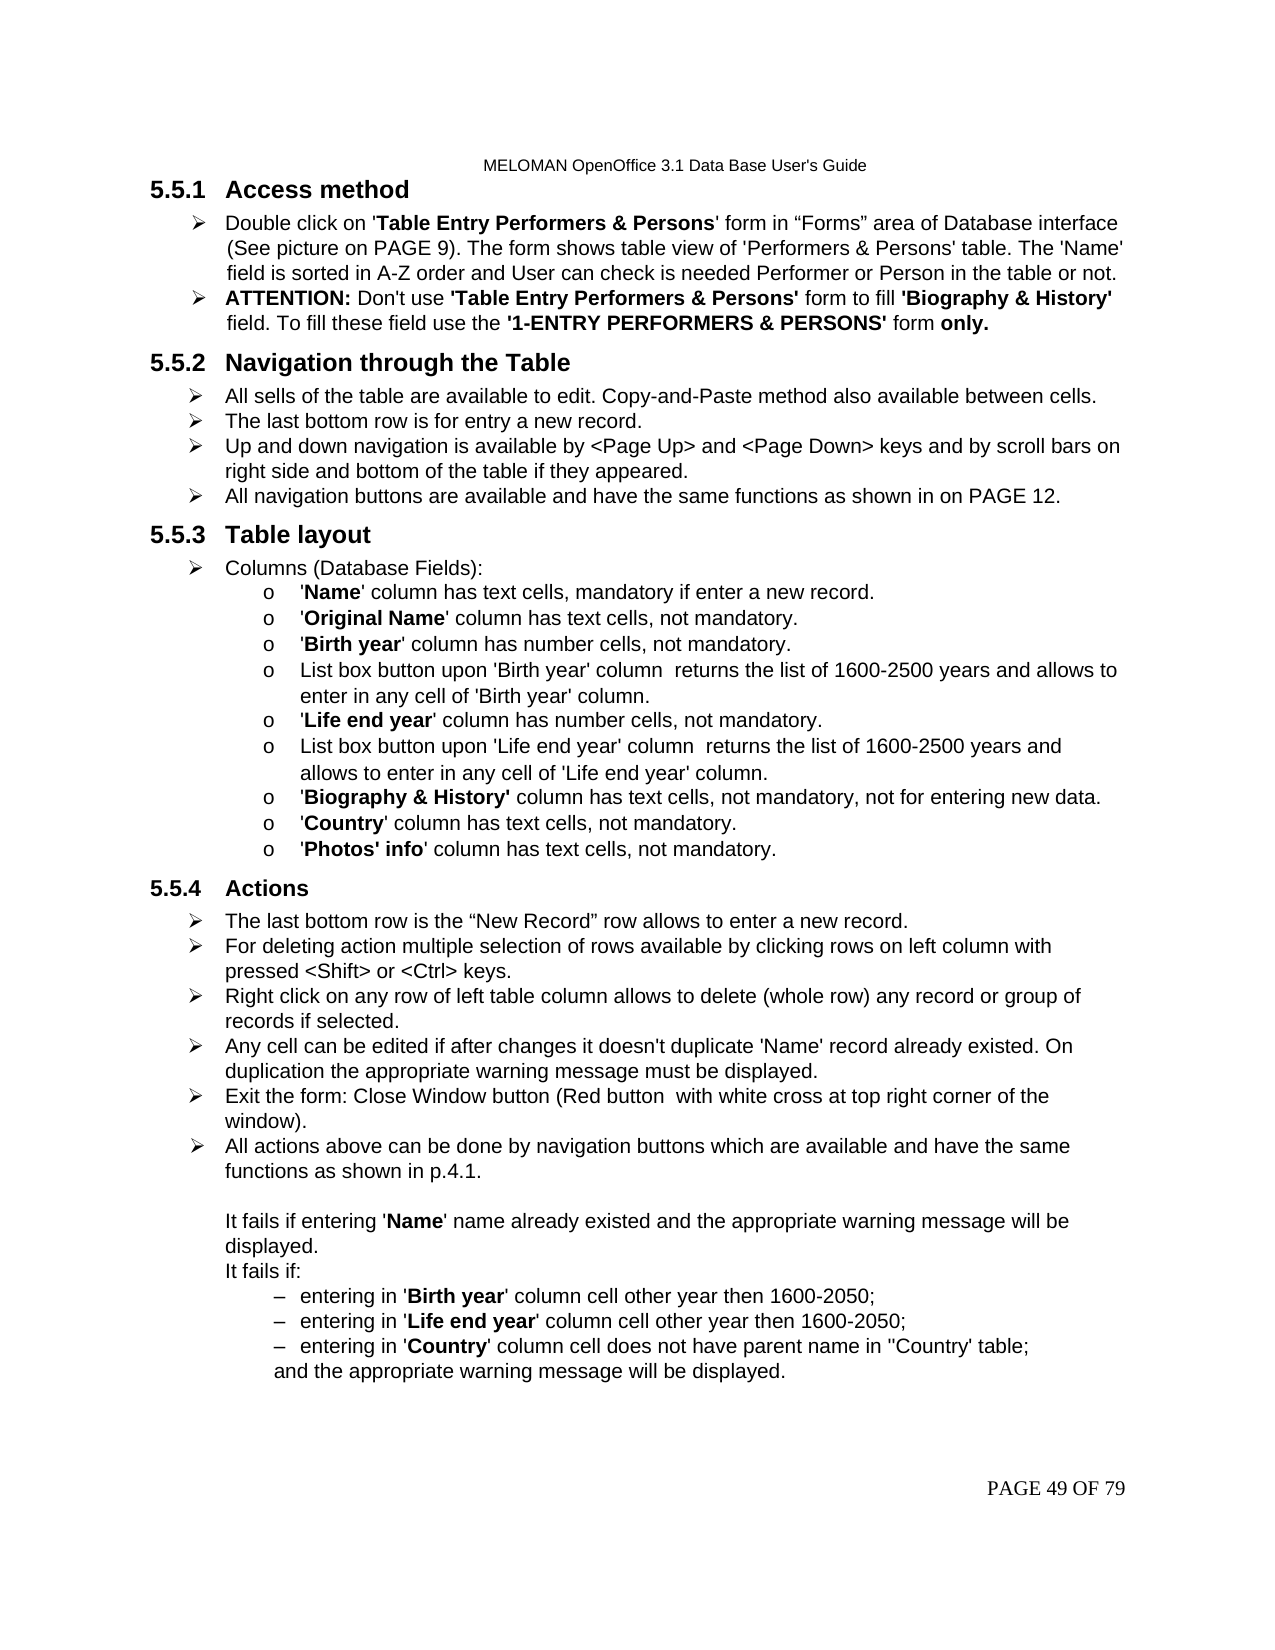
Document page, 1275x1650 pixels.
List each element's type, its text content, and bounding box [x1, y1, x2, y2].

list 'Biography & History' column has text cells, not mandatory, not for entering new data. [262, 785, 1125, 811]
text It fails if: [225, 1258, 1125, 1283]
list Columns (Database Fields): [187, 555, 1125, 580]
list 'Country' column has text cells, not mandatory. [262, 811, 1125, 837]
list The last bottom row is the “New Record” row allows to enter a new record. [187, 908, 1125, 933]
list Double click on 'Table Entry Performers & Persons' form in “Forms” area of Database interface (See picture on PAGE 9). The form shows table view of 'Performers & Persons' table. The 'Name' field is sorted in A-Z order and User can check is needed Performer or Person in the table or not. [191, 210, 1125, 285]
list List box button upon 'Birth year' column returns the list of 1600-2500 years and allows to enter in any cell of 'Birth year' column. [262, 657, 1125, 708]
list List box button upon 'Life end year' column returns the list of 1600-2500 years and allows to enter in any cell of 'Life end year' column. [262, 734, 1125, 785]
list For deleting action multiple selection of rows available by clicking rows on left column with pressed <Shift> or <Ctrl> keys. [187, 933, 1125, 983]
list entering in 'Country' column cell does not have parent name in ''Country' table; [273, 1333, 1125, 1358]
list 'Birth year' column has number cells, not mandatory. [262, 632, 1125, 657]
list All actions above can be done by navigation buttons which are available and have the same functions as shown in p.4.1. [189, 1133, 1125, 1183]
list 'Name' column has text cells, mandatory if enter a new record. [262, 580, 1125, 606]
list It fails if entering 'Name' name already existed and the appropriate warning message will be displayed. [225, 1208, 1125, 1258]
list 'Photos' info' column has text cells, not mandatory. [262, 837, 1125, 862]
list Right click on any row of left table column allows to delete (whole row) any record or group of records if selected. [187, 983, 1125, 1033]
list All navigation buttons are available and have the same functions as shown in on PAGE 12. [187, 482, 1125, 507]
list Exit the form: Close Window button (Red button with white cross at top right corner of the window). [187, 1083, 1125, 1133]
list 'Life end year' column has number cells, not mandatory. [262, 708, 1125, 734]
list All sells of the table are available to edit. Copy-and-Paste method also available between cells. [187, 382, 1125, 407]
list and the appropriate warning message will be displayed. [273, 1358, 1125, 1383]
subtitle Access method [150, 175, 1125, 204]
list entering in 'Life end year' column cell other year then 1600-2050; [273, 1308, 1125, 1333]
list Up and down navigation is available by <Page Up> and <Page Down> keys and by scroll bars on right side and bottom of the table if they appeared. [187, 432, 1125, 482]
subtitle Table layout [150, 520, 1125, 549]
list Any cell can be edited if after changes it doesn't duplicate 'Name' record already existed. On duplication the appropriate warning message must be displayed. [187, 1033, 1125, 1083]
subtitle Actions [150, 875, 1125, 901]
list ATTENTION: Don't use 'Table Entry Performers & Persons' form to fill 'Biography & History' field. To fill these field use the '1-ENTRY PERFORMERS & PERSONS' form only. [191, 285, 1125, 335]
subtitle Navigation through the Table [150, 347, 1125, 376]
list entering in 'Birth year' column cell other year then 1600-2050; [273, 1283, 1125, 1308]
list The last bottom row is for entry a new record. [187, 407, 1125, 432]
list 'Original Name' column has text cells, not mandatory. [262, 606, 1125, 632]
